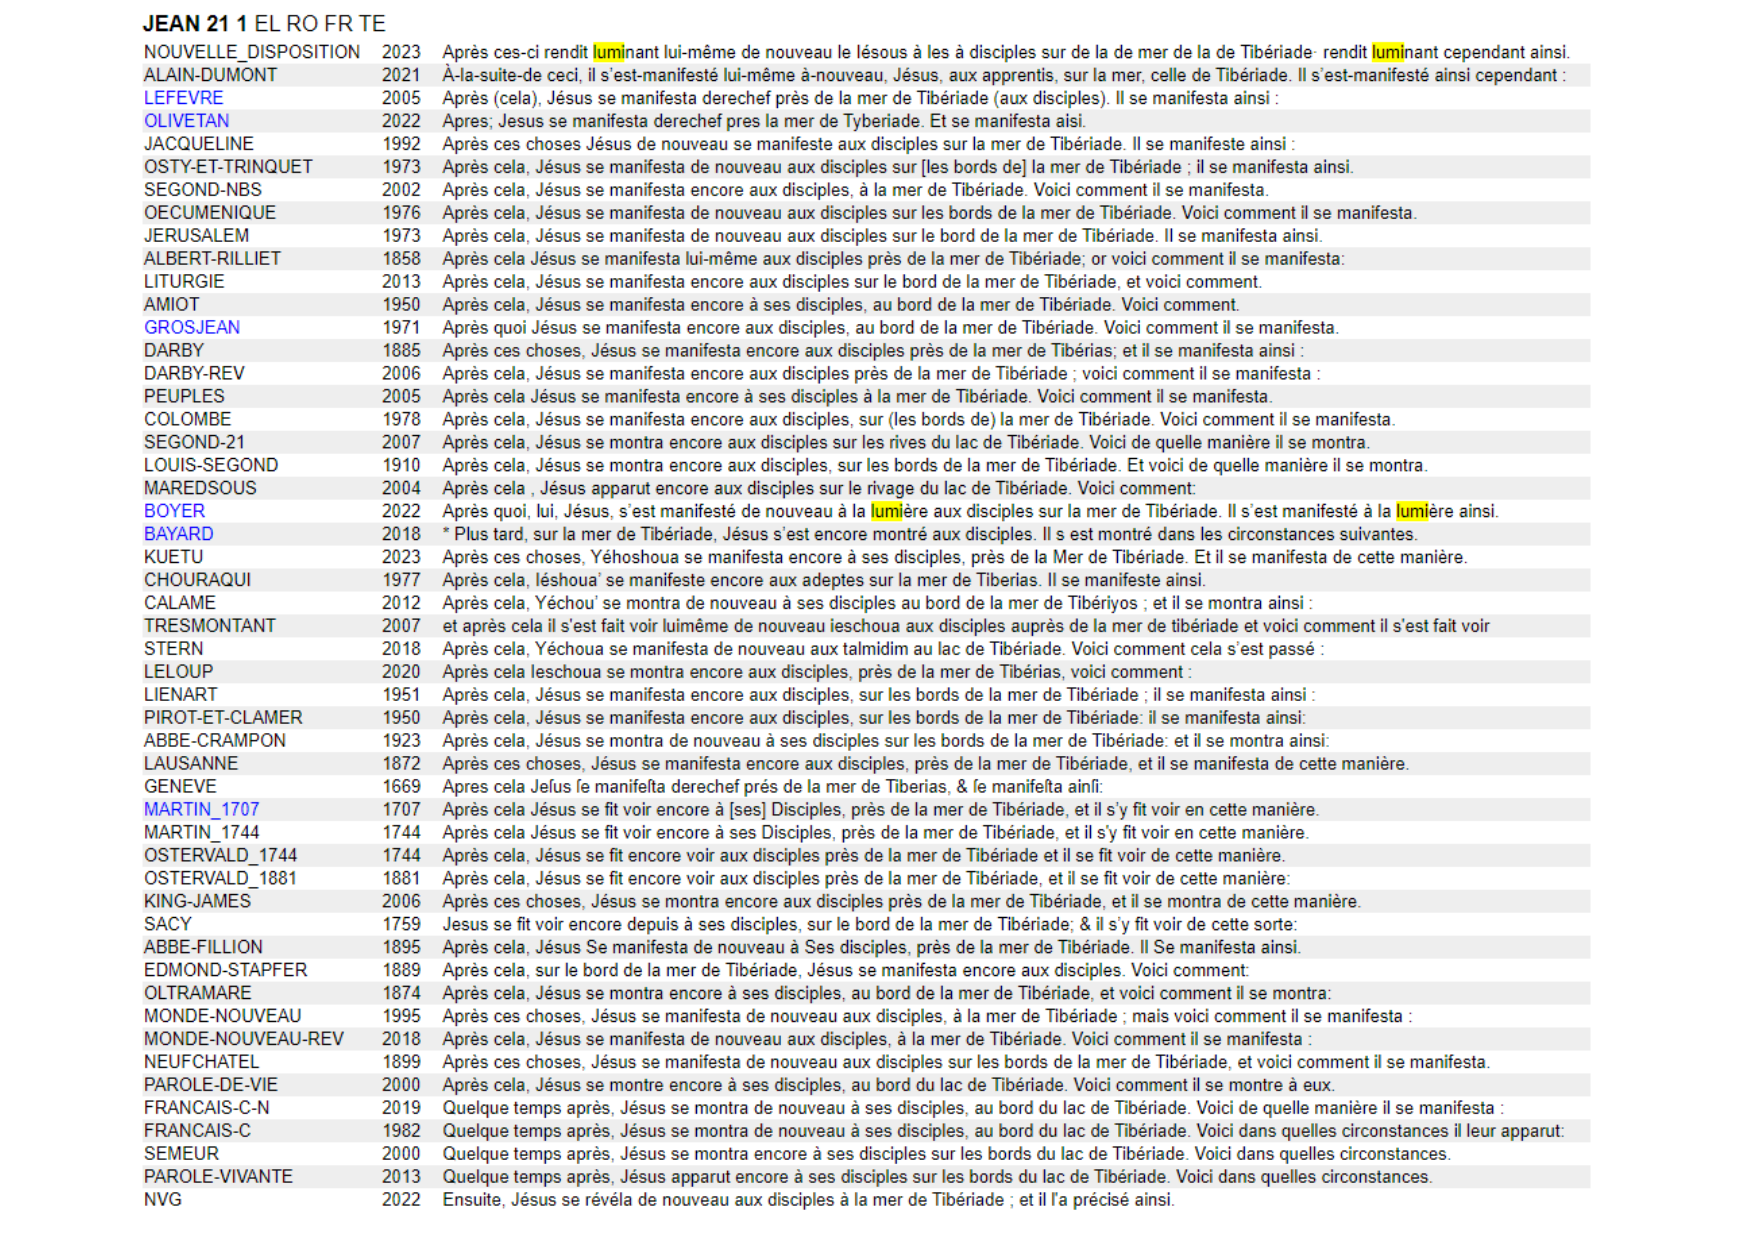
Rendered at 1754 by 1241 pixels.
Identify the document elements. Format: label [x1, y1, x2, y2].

picture [136, 0, 1677, 1241]
